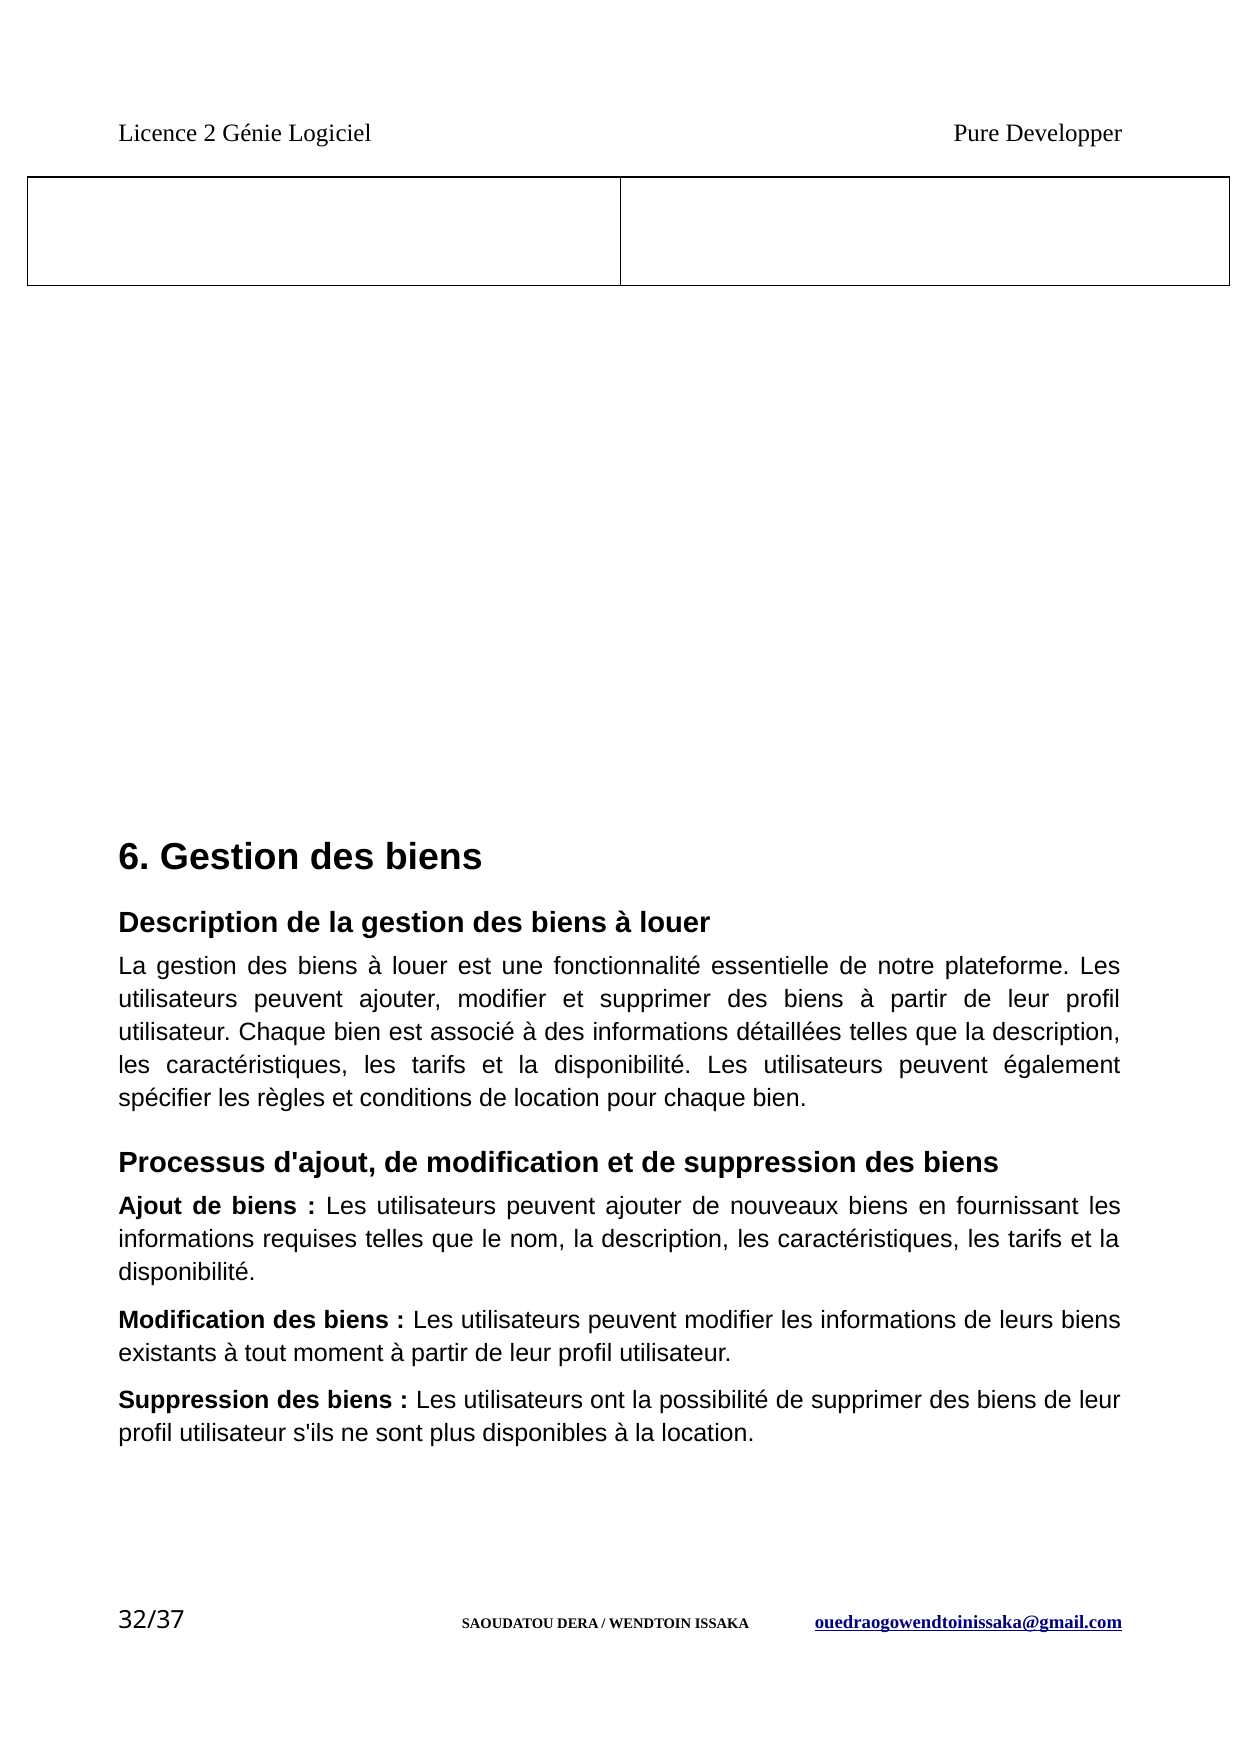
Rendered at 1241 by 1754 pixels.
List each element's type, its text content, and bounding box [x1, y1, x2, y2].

text Modification des biens : Les utilisateurs peuvent modifier les informations de leurs biens existants à tout moment à partir de leur profil utilisateur. [118, 1304, 1122, 1366]
text La gestion des biens à louer est une fonctionnalité essentielle de notre plateforme. Les utilisateurs peuvent ajouter, modifier et supprimer des biens à partir de leur profil utilisateur. Chaque bien est associé à des informations détaillées telles que la description, les caractéristiques, les tarifs et la disponibilité. Les utilisateurs peuvent également spécifier les règles et conditions de location pour chaque bien. [118, 951, 1122, 1111]
text Suppression des biens : Les utilisateurs ont la possibilité de supprimer des biens de leur profil utilisateur s'ils ne sont plus disponibles à la location. [118, 1385, 1122, 1447]
table_cell [621, 178, 1229, 285]
subtitle 6. Gestion des biens [118, 834, 1122, 877]
table_cell [28, 178, 620, 285]
subtitle Processus d'ajout, de modification et de suppression des biens [118, 1145, 1122, 1178]
text Ajout de biens : Les utilisateurs peuvent ajouter de nouveaux biens en fournissant les informations requises telles que le nom, la description, les caractéristiques, les tarifs et la disponibilité. [118, 1191, 1122, 1286]
subtitle Description de la gestion des biens à louer [118, 904, 1122, 938]
